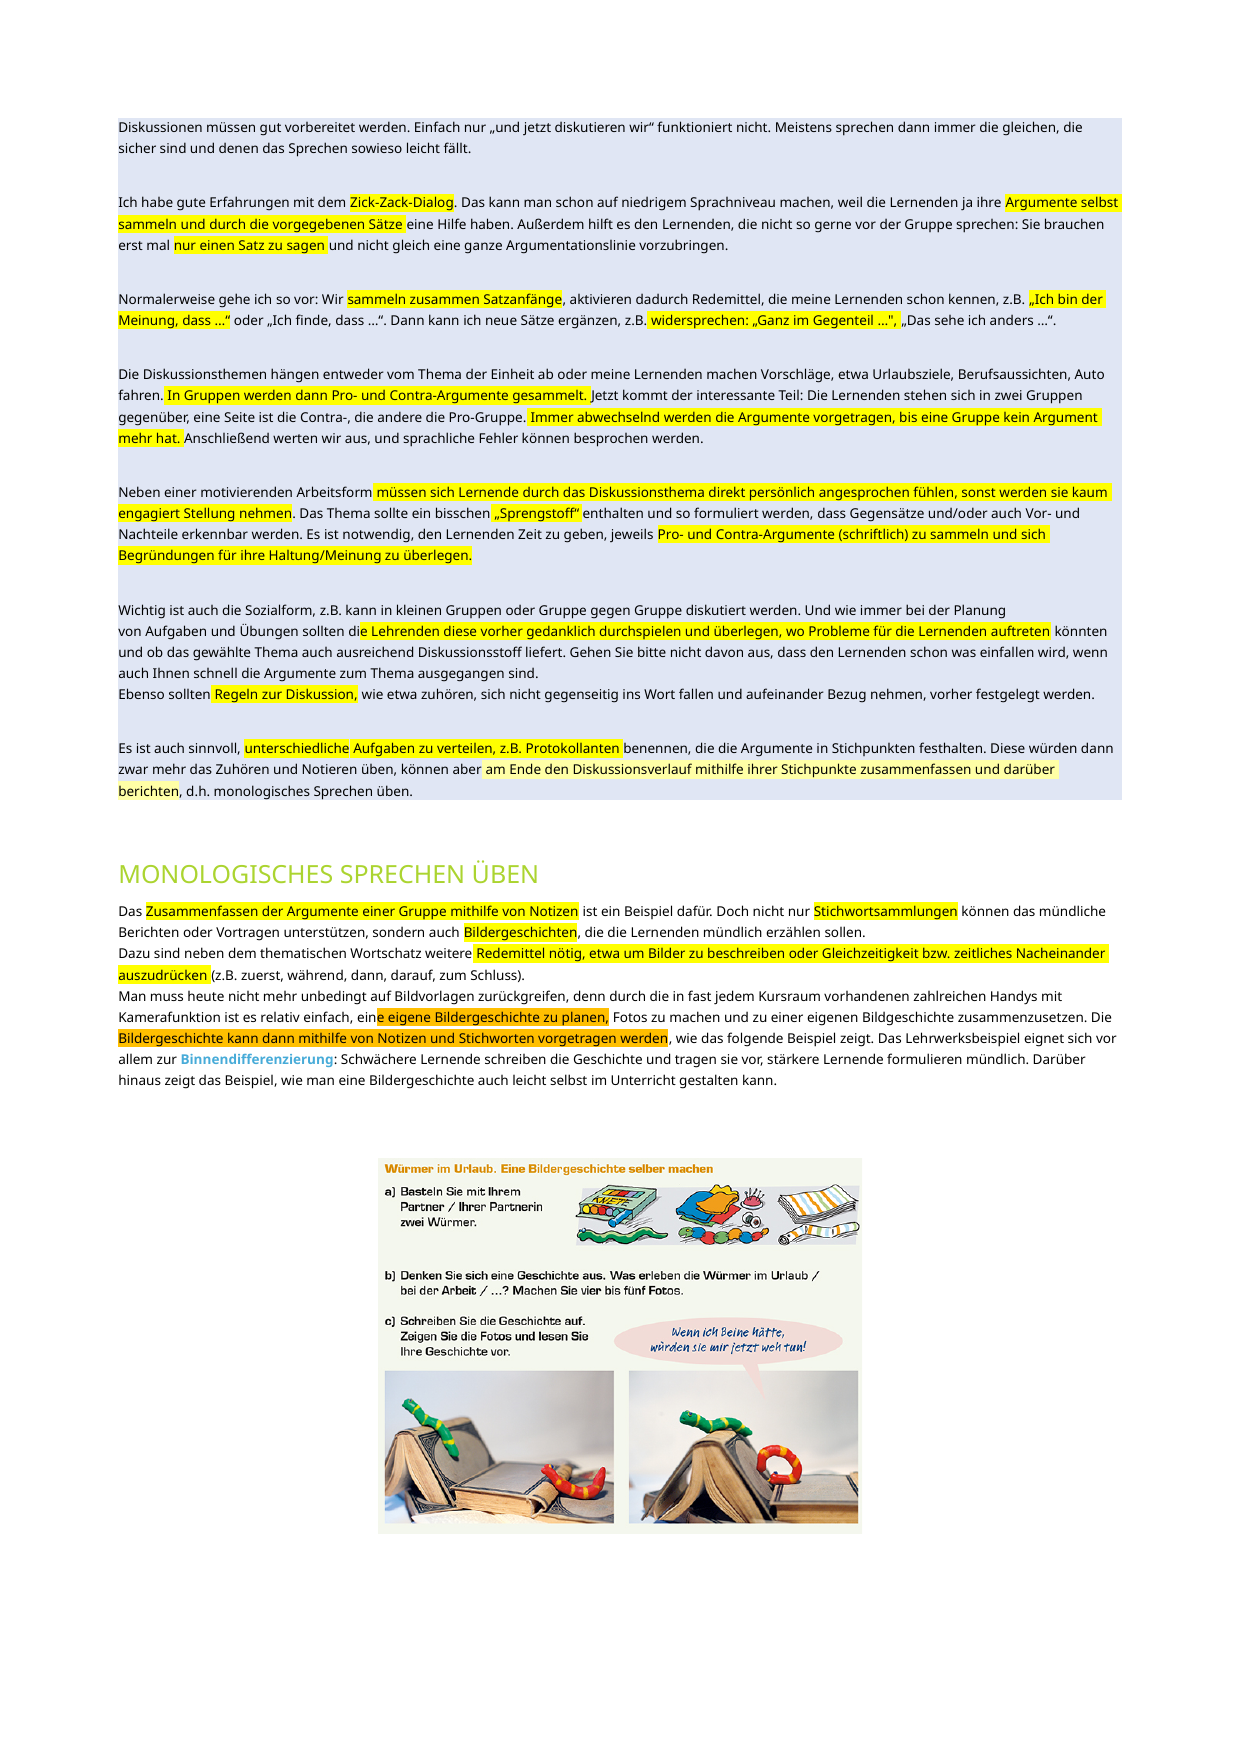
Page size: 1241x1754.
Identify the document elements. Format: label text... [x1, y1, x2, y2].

text Das Zusammenfassen der Argumente einer Gruppe mithilfe von Notizen ist ein Beispiel dafür. Doch nicht nur Stichwortsammlungen können das mündliche Berichten oder Vortragen unterstützen, sondern auch Bildergeschichten, die die Lernenden mündlich erzählen sollen. [118, 902, 1122, 942]
picture [378, 1158, 863, 1534]
text Wichtig ist auch die Sozialform, z.B. kann in kleinen Gruppen oder Gruppe gegen Gruppe diskutiert werden. Und wie immer bei der Planung von Aufgaben und Übungen sollten die Lehrenden diese vorher gedanklich durchspielen und überlegen, wo Probleme für die Lernenden auftreten könnten und ob das gewählte Thema auch ausreichend Diskussionsstoff liefert. Gehen Sie bitte nicht davon aus, dass den Lernenden schon was einfallen wird, wenn auch Ihnen schnell die Argumente zum Thema ausgegangen sind. [118, 600, 1122, 682]
subtitle MONOLOGISCHES SPRECHEN ÜBEN [118, 856, 1122, 891]
text Ich habe gute Erfahrungen mit dem Zick-Zack-Dialog. Das kann man schon auf niedrigem Sprachniveau machen, weil die Lernenden ja ihre Argumente selbst sammeln und durch die vorgegebenen Sätze eine Hilfe haben. Außerdem hilft es den Lernenden, die nicht so gerne vor der Gruppe sprechen: Sie brauchen erst mal nur einen Satz zu sagen und nicht gleich eine ganze Argumentationslinie vorzubringen. [118, 193, 1122, 254]
text Ebenso sollten Regeln zur Diskussion, wie etwa zuhören, sich nicht gegenseitig ins Wort fallen und aufeinander Bezug nehmen, vorher festgelegt werden. [118, 685, 1122, 703]
text Die Diskussionsthemen hängen entweder vom Thema der Einheit ab oder meine Lernenden machen Vorschläge, etwa Urlaubsziele, Berufsaussichten, Auto fahren. In Gruppen werden dann Pro- und Contra-Argumente gesammelt. Jetzt kommt der interessante Teil: Die Lernenden stehen sich in zwei Gruppen gegenüber, eine Seite ist die Contra-, die andere die Pro-Gruppe. Immer abwechselnd werden die Argumente vorgetragen, bis eine Gruppe kein Argument mehr hat. Anschließend werten wir aus, und sprachliche Fehler können besprochen werden. [118, 365, 1122, 447]
text Normalerweise gehe ich so vor: Wir sammeln zusammen Satzanfänge, aktivieren dadurch Redemittel, die meine Lernenden schon kennen, z.B. „Ich bin der Meinung, dass …“ oder „Ich finde, dass …“. Dann kann ich neue Sätze ergänzen, z.B. widersprechen: „Ganz im Gegenteil …", „Das sehe ich anders …“. [118, 290, 1122, 329]
text Man muss heute nicht mehr unbedingt auf Bildvorlagen zurückgreifen, denn durch die in fast jedem Kursraum vorhandenen zahlreichen Handys mit Kamerafunktion ist es relativ einfach, eine eigene Bildergeschichte zu planen, Fotos zu machen und zu einer eigenen Bildgeschichte zusammenzusetzen. Die Bildergeschichte kann dann mithilfe von Notizen und Stichworten vorgetragen werden, wie das folgende Beispiel zeigt. Das Lehrwerksbeispiel eignet sich vor allem zur Binnendifferenzierung: Schwächere Lernende schreiben die Geschichte und tragen sie vor, stärkere Lernende formulieren mündlich. Darüber hinaus zeigt das Beispiel, wie man eine Bildergeschichte auch leicht selbst im Unterricht gestalten kann. [118, 987, 1122, 1089]
text Neben einer motivierenden Arbeitsform müssen sich Lernende durch das Diskussionsthema direkt persönlich angesprochen fühlen, sonst werden sie kaum engagiert Stellung nehmen. Das Thema sollte ein bisschen „Sprengstoff“ enthalten und so formuliert werden, dass Gegensätze und/oder auch Vor- und Nachteile erkennbar werden. Es ist notwendig, den Lernenden Zeit zu geben, jeweils Pro- und Contra-Argumente (schriftlich) zu sammeln und sich Begründungen für ihre Haltung/Meinung zu überlegen. [118, 483, 1122, 565]
text Es ist auch sinnvoll, unterschiedliche Aufgaben zu verteilen, z.B. Protokollanten benennen, die die Argumente in Stichpunkten festhalten. Diese würden dann zwar mehr das Zuhören und Notieren üben, können aber am Ende den Diskussionsverlauf mithilfe ihrer Stichpunkte zusammenfassen und darüber berichten, d.h. monologisches Sprechen üben. [118, 739, 1122, 800]
text Diskussionen müssen gut vorbereitet werden. Einfach nur „und jetzt diskutieren wir“ funktioniert nicht. Meistens sprechen dann immer die gleichen, die sicher sind und denen das Sprechen sowieso leicht fällt. [118, 118, 1122, 158]
text Dazu sind neben dem thematischen Wortschatz weitere Redemittel nötig, etwa um Bilder zu beschreiben oder Gleichzeitigkeit bzw. zeitliches Nacheinander auszudrücken (z.B. zuerst, während, dann, darauf, zum Schluss). [118, 944, 1122, 984]
